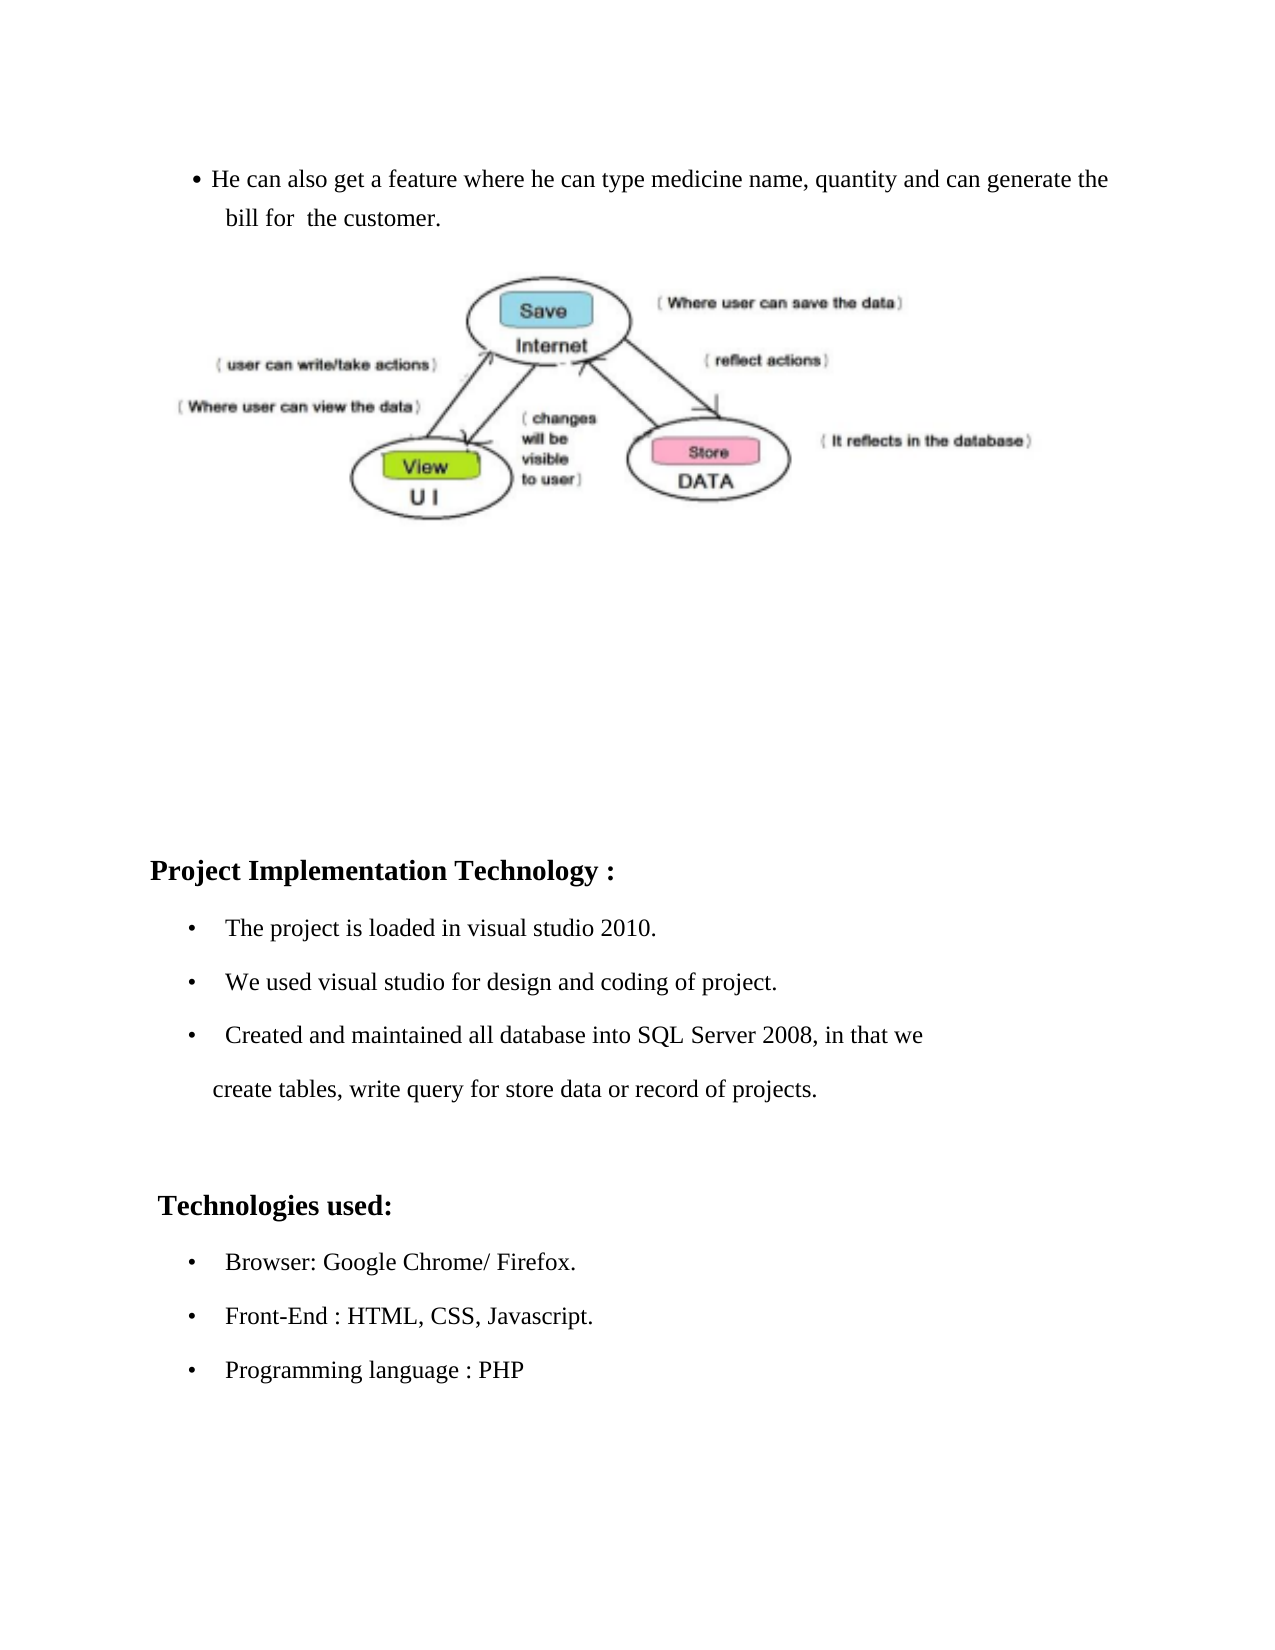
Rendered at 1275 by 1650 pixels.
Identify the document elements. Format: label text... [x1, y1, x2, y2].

list Created and maintained all database into SQL Server 2008, in that we [187, 1021, 1125, 1049]
text ∙ He can also get a feature where he can type medicine name, quantity and can generate the bill for the customer. [189, 150, 1124, 232]
picture [150, 258, 1092, 556]
list Browser: Google Chrome/ Firefox. [187, 1247, 1125, 1276]
list The project is loaded in visual studio 2010. [187, 913, 1125, 942]
list We used visual studio for design and coding of project. [187, 967, 1125, 996]
list Front-End : HTML, CSS, Javascript. [187, 1301, 1125, 1330]
text create tables, write query for store data or record of projects. [150, 1074, 1125, 1103]
list Programming language : PHP [187, 1355, 1125, 1383]
text Project Implementation Technology : [150, 853, 1125, 887]
text Technologies used: [150, 1188, 1125, 1221]
